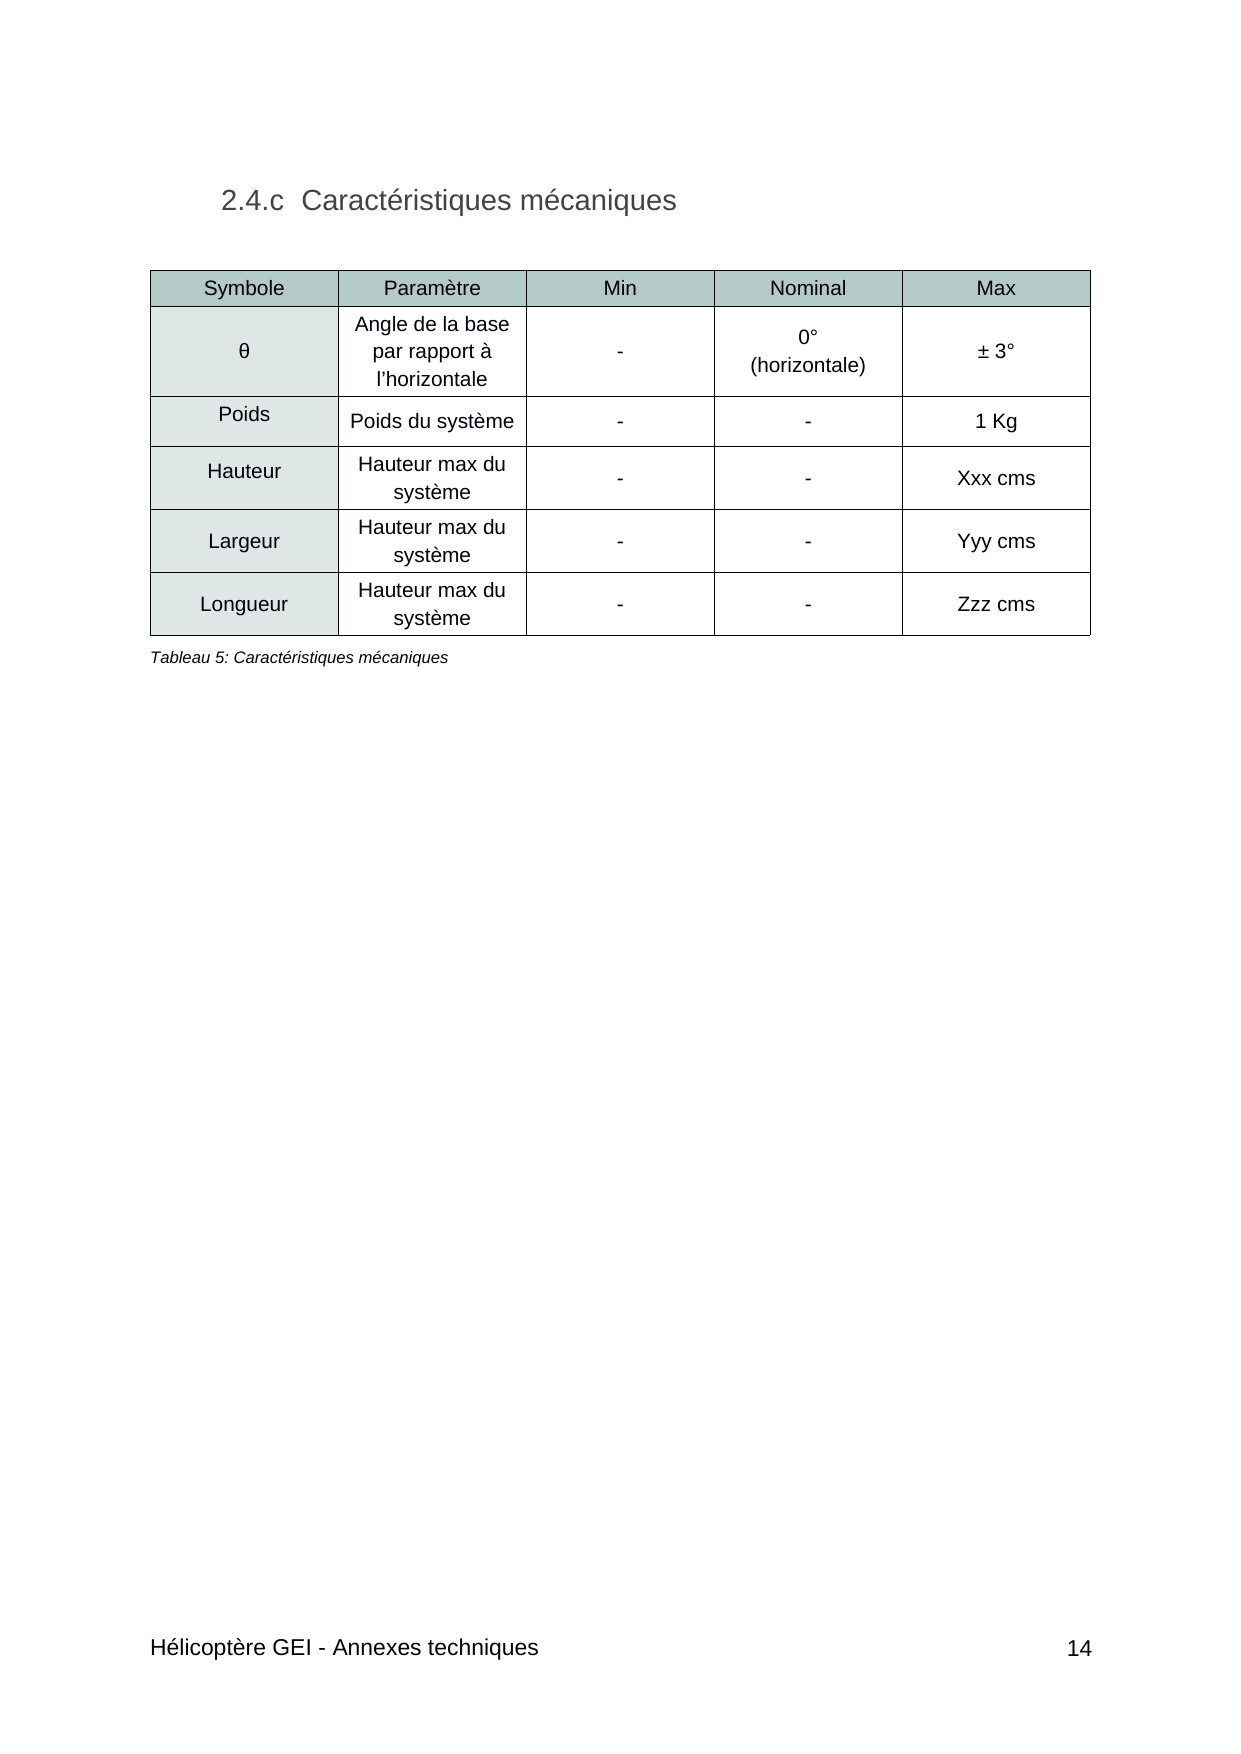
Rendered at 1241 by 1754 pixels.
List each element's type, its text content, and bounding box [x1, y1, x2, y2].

table_cell - [527, 573, 714, 635]
table_cell Largeur [151, 510, 338, 572]
table_cell - [527, 307, 714, 396]
table_cell - [715, 397, 902, 446]
table_header Min [527, 271, 714, 306]
table_cell Zzz cms [903, 573, 1090, 635]
table_cell Hauteur [151, 447, 338, 509]
table_cell - [527, 397, 714, 446]
table_cell Angle de la base par rapport à l’horizontale [339, 307, 526, 396]
table_cell Hauteur max du système [339, 573, 526, 635]
table_cell - [527, 510, 714, 572]
table_cell - [715, 573, 902, 635]
table_cell ± 3° [903, 307, 1090, 396]
table_cell θ [151, 307, 338, 396]
subtitle Caractéristiques mécaniques [150, 183, 1090, 217]
table_cell - [527, 447, 714, 509]
table_cell - [715, 510, 902, 572]
table_cell - [715, 447, 902, 509]
text Tableau 5: Caractéristiques mécaniques [150, 648, 1090, 667]
table_header Paramètre [339, 271, 526, 306]
table_cell 0° (horizontale) [715, 307, 902, 396]
table_header Max [903, 271, 1090, 306]
table_cell Yyy cms [903, 510, 1090, 572]
table_cell 1 Kg [903, 397, 1090, 446]
table_cell Hauteur max du système [339, 447, 526, 509]
table_header Nominal [715, 271, 902, 306]
table_header Symbole [151, 271, 338, 306]
table_cell Poids [151, 397, 338, 446]
table_cell Hauteur max du système [339, 510, 526, 572]
table_cell Poids du système [339, 397, 526, 446]
table_cell Xxx cms [903, 447, 1090, 509]
table_cell Longueur [151, 573, 338, 635]
